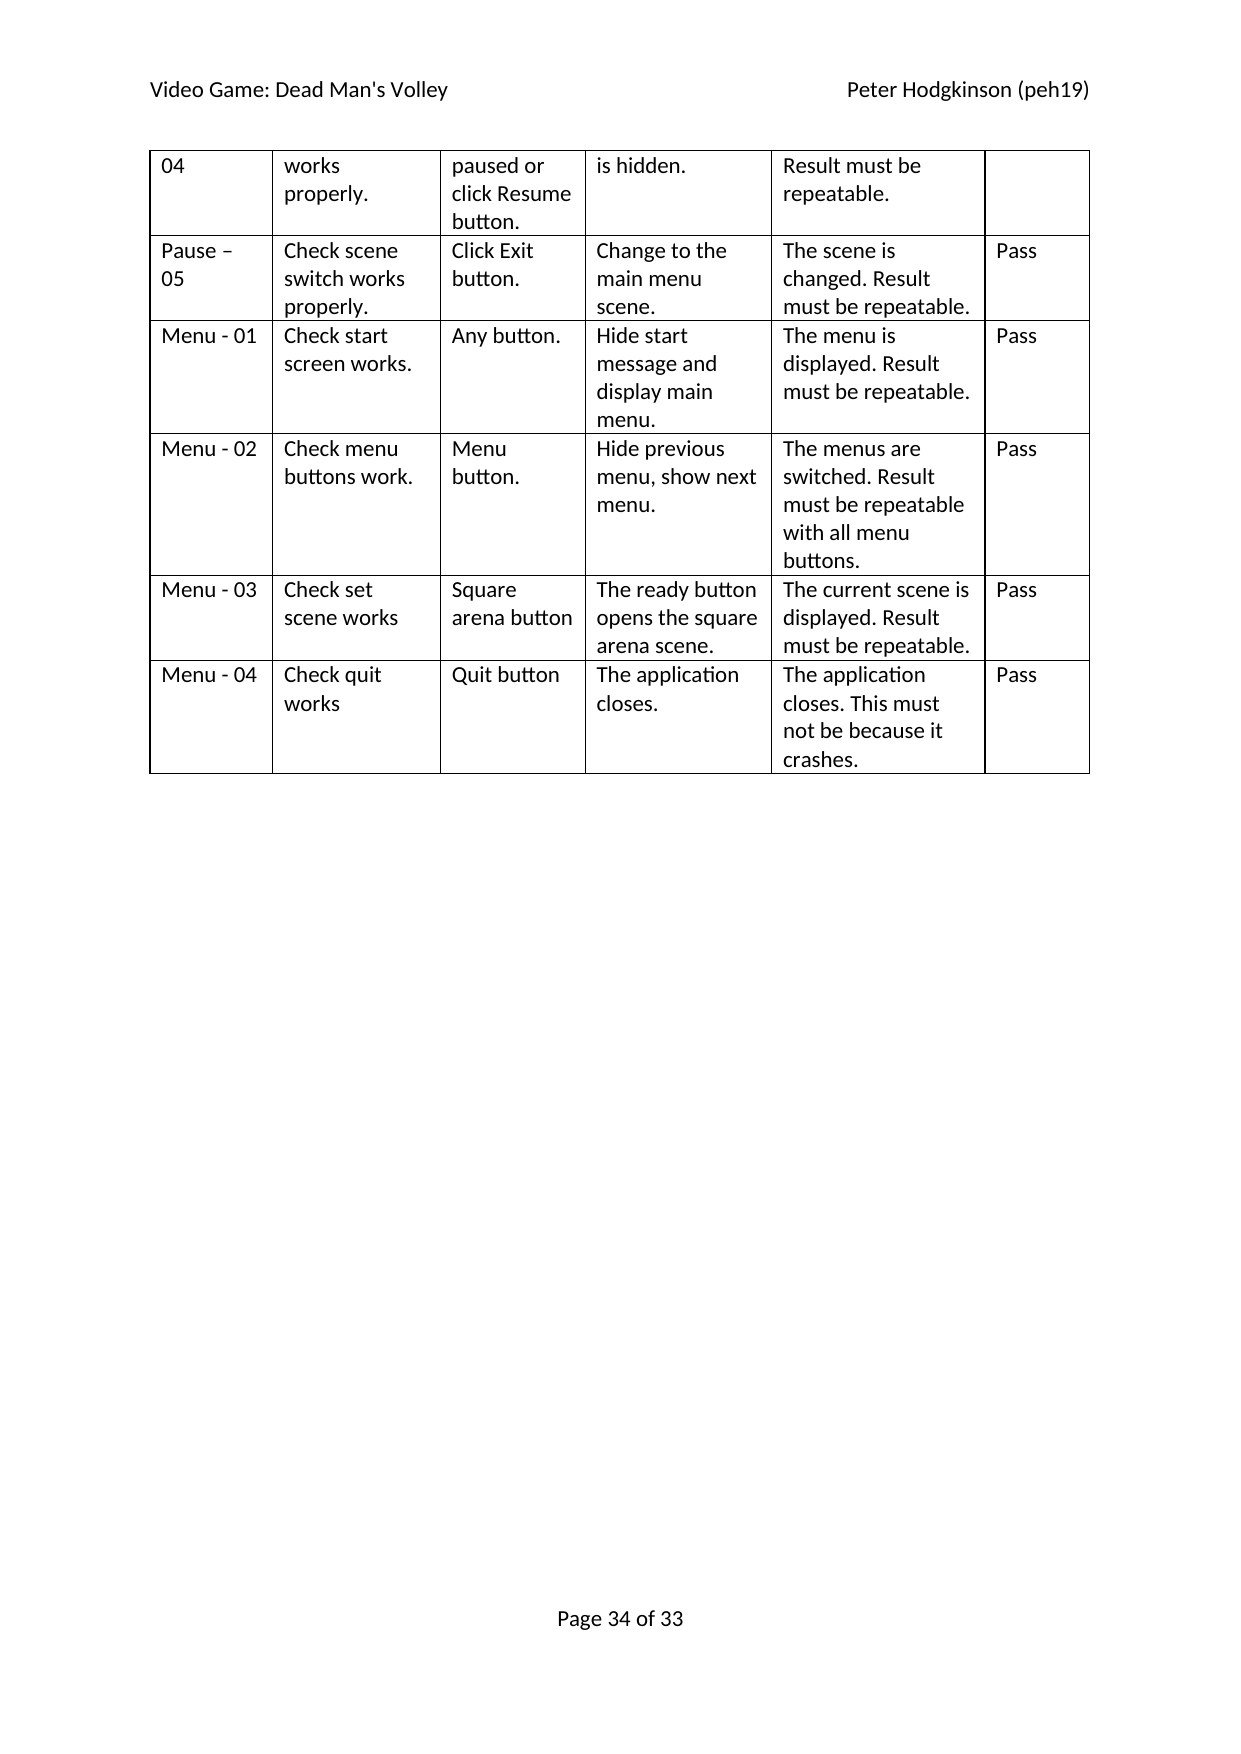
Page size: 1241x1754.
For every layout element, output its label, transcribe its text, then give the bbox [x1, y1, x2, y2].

table_cell Menu - 01 [151, 321, 272, 433]
table_cell Pass [986, 321, 1089, 433]
table_cell Menu - 04 [151, 661, 272, 773]
table_cell Menu - 02 [151, 434, 272, 574]
table_cell Result must be repeatable. [772, 151, 984, 235]
table_cell Menu button. [441, 434, 585, 574]
table_cell The current scene is displayed. Result must be repeatable. [772, 576, 984, 659]
table_cell Pass [986, 576, 1089, 659]
table_cell Pass [986, 661, 1089, 773]
table_cell Click Exit button. [441, 236, 585, 320]
table_cell Check set scene works [273, 576, 440, 659]
table_cell Check quit works [273, 661, 440, 773]
table_cell Pass [986, 236, 1089, 320]
table_cell Hide start message and display main menu. [586, 321, 771, 433]
table_cell Check start screen works. [273, 321, 440, 433]
table_cell Menu - 03 [151, 576, 272, 659]
table_cell [986, 151, 1089, 235]
table_cell Check menu buttons work. [273, 434, 440, 574]
table_cell The scene is changed. Result must be repeatable. [772, 236, 984, 320]
table_cell works properly. [273, 151, 440, 235]
table_cell Any button. [441, 321, 585, 433]
table_cell The menu is displayed. Result must be repeatable. [772, 321, 984, 433]
table_cell Pause – 05 [151, 236, 272, 320]
table_cell The application closes. This must not be because it crashes. [772, 661, 984, 773]
table_cell Change to the main menu scene. [586, 236, 771, 320]
table_cell is hidden. [586, 151, 771, 235]
table_cell paused or click Resume button. [441, 151, 585, 235]
table_cell Check scene switch works properly. [273, 236, 440, 320]
table_cell Square arena button [441, 576, 585, 659]
table_cell The application closes. [586, 661, 771, 773]
table_cell Hide previous menu, show next menu. [586, 434, 771, 574]
table_cell Pass [986, 434, 1089, 574]
table_cell The ready button opens the square arena scene. [586, 576, 771, 659]
table_cell Quit button [441, 661, 585, 773]
table_cell 04 [151, 151, 272, 235]
table_cell The menus are switched. Result must be repeatable with all menu buttons. [772, 434, 984, 574]
